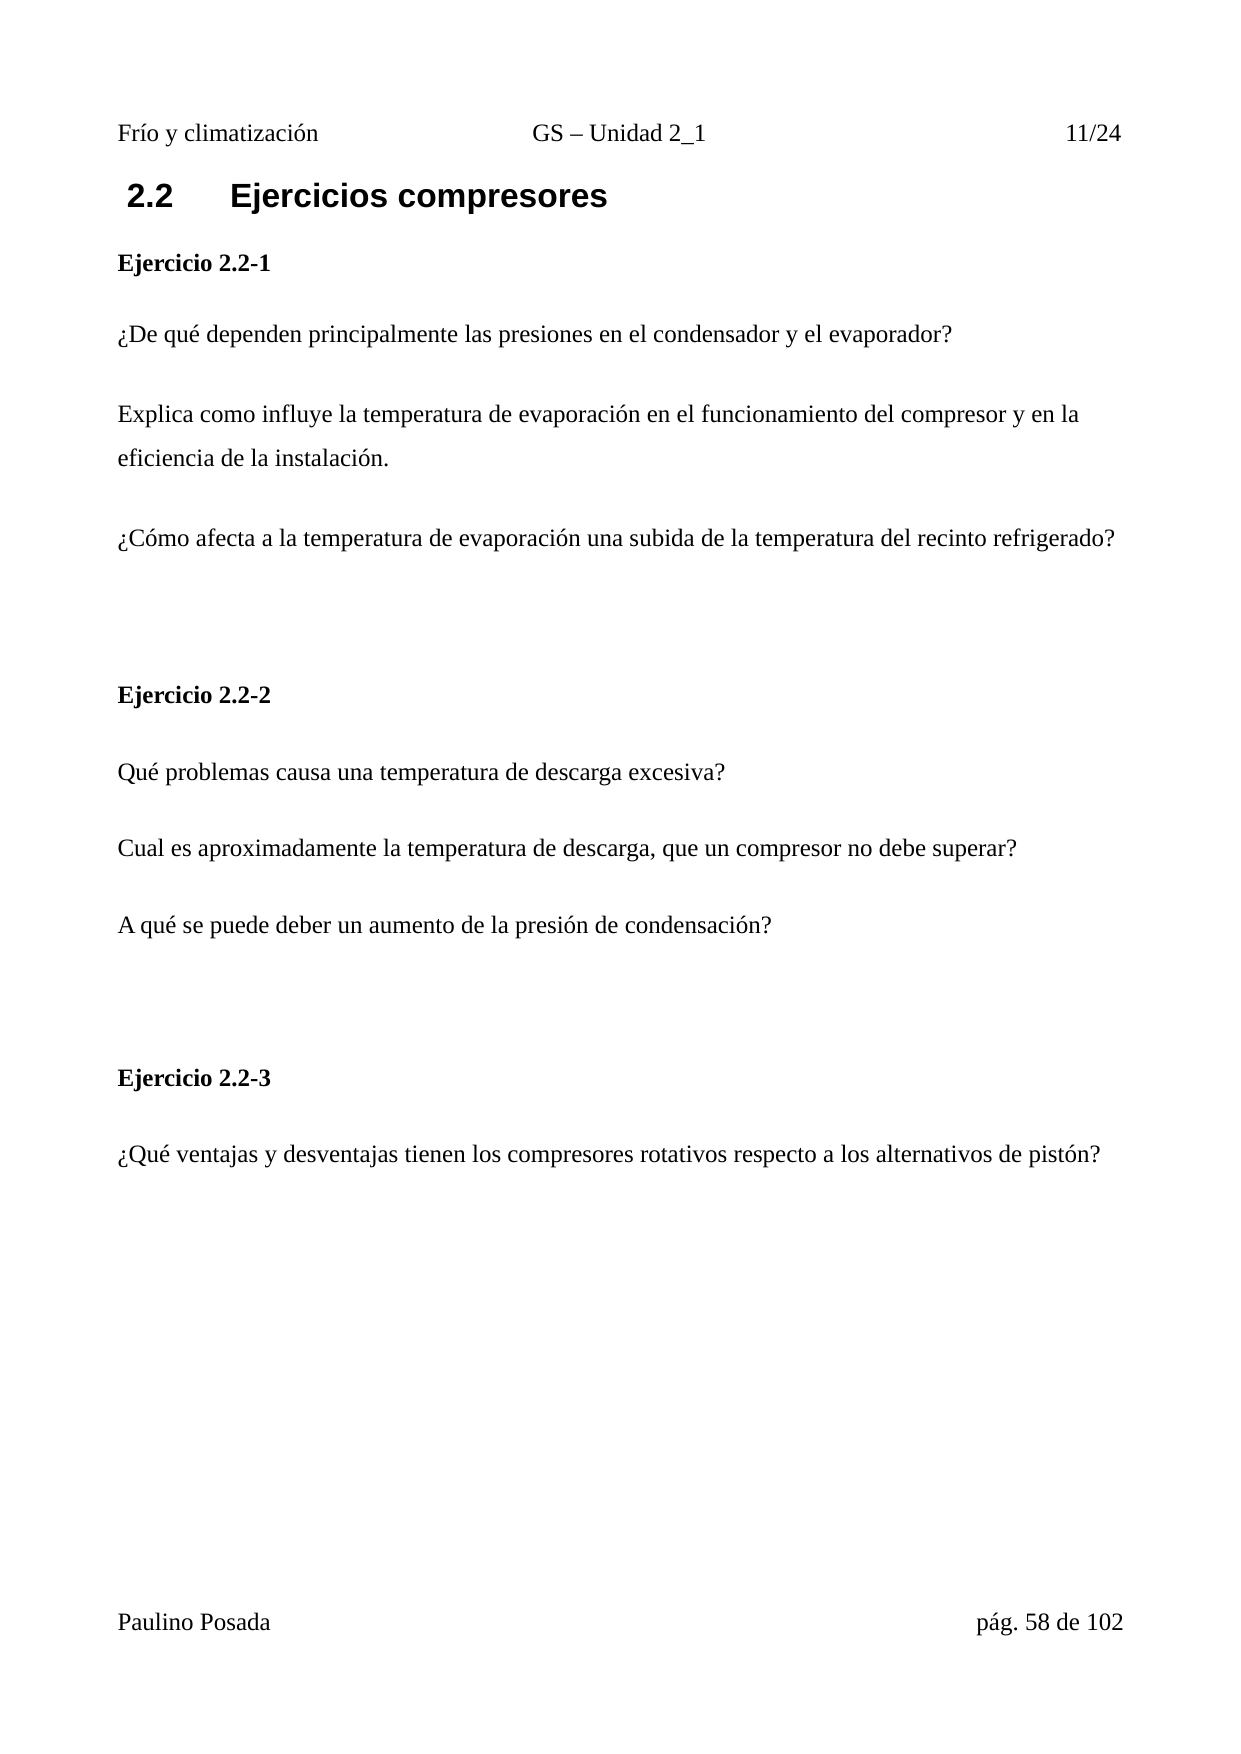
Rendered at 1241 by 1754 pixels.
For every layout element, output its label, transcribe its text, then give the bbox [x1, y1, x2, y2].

text A qué se puede deber un aumento de la presión de condensación? [117, 910, 1123, 938]
text Cual es aproximadamente la temperatura de descarga, que un compresor no debe superar? [117, 833, 1123, 862]
text Ejercicio 2.2-2 [117, 680, 1123, 709]
text Qué problemas causa una temperatura de descarga excesiva? [117, 757, 1123, 786]
subtitle Ejercicios compresores [117, 176, 1123, 215]
text Ejercicio 2.2-1 [117, 248, 1123, 277]
text Explica como influye la temperatura de evaporación en el funcionamiento del compresor y en la eficiencia de la instalación. [117, 399, 1123, 471]
text ¿Qué ventajas y desventajas tienen los compresores rotativos respecto a los alternativos de pistón? [117, 1139, 1123, 1168]
text Ejercicio 2.2-3 [117, 1063, 1123, 1091]
text ¿De qué dependen principalmente las presiones en el condensador y el evaporador? [117, 319, 1123, 348]
text ¿Cómo afecta a la temperatura de evaporación una subida de la temperatura del recinto refrigerado? [117, 523, 1123, 552]
